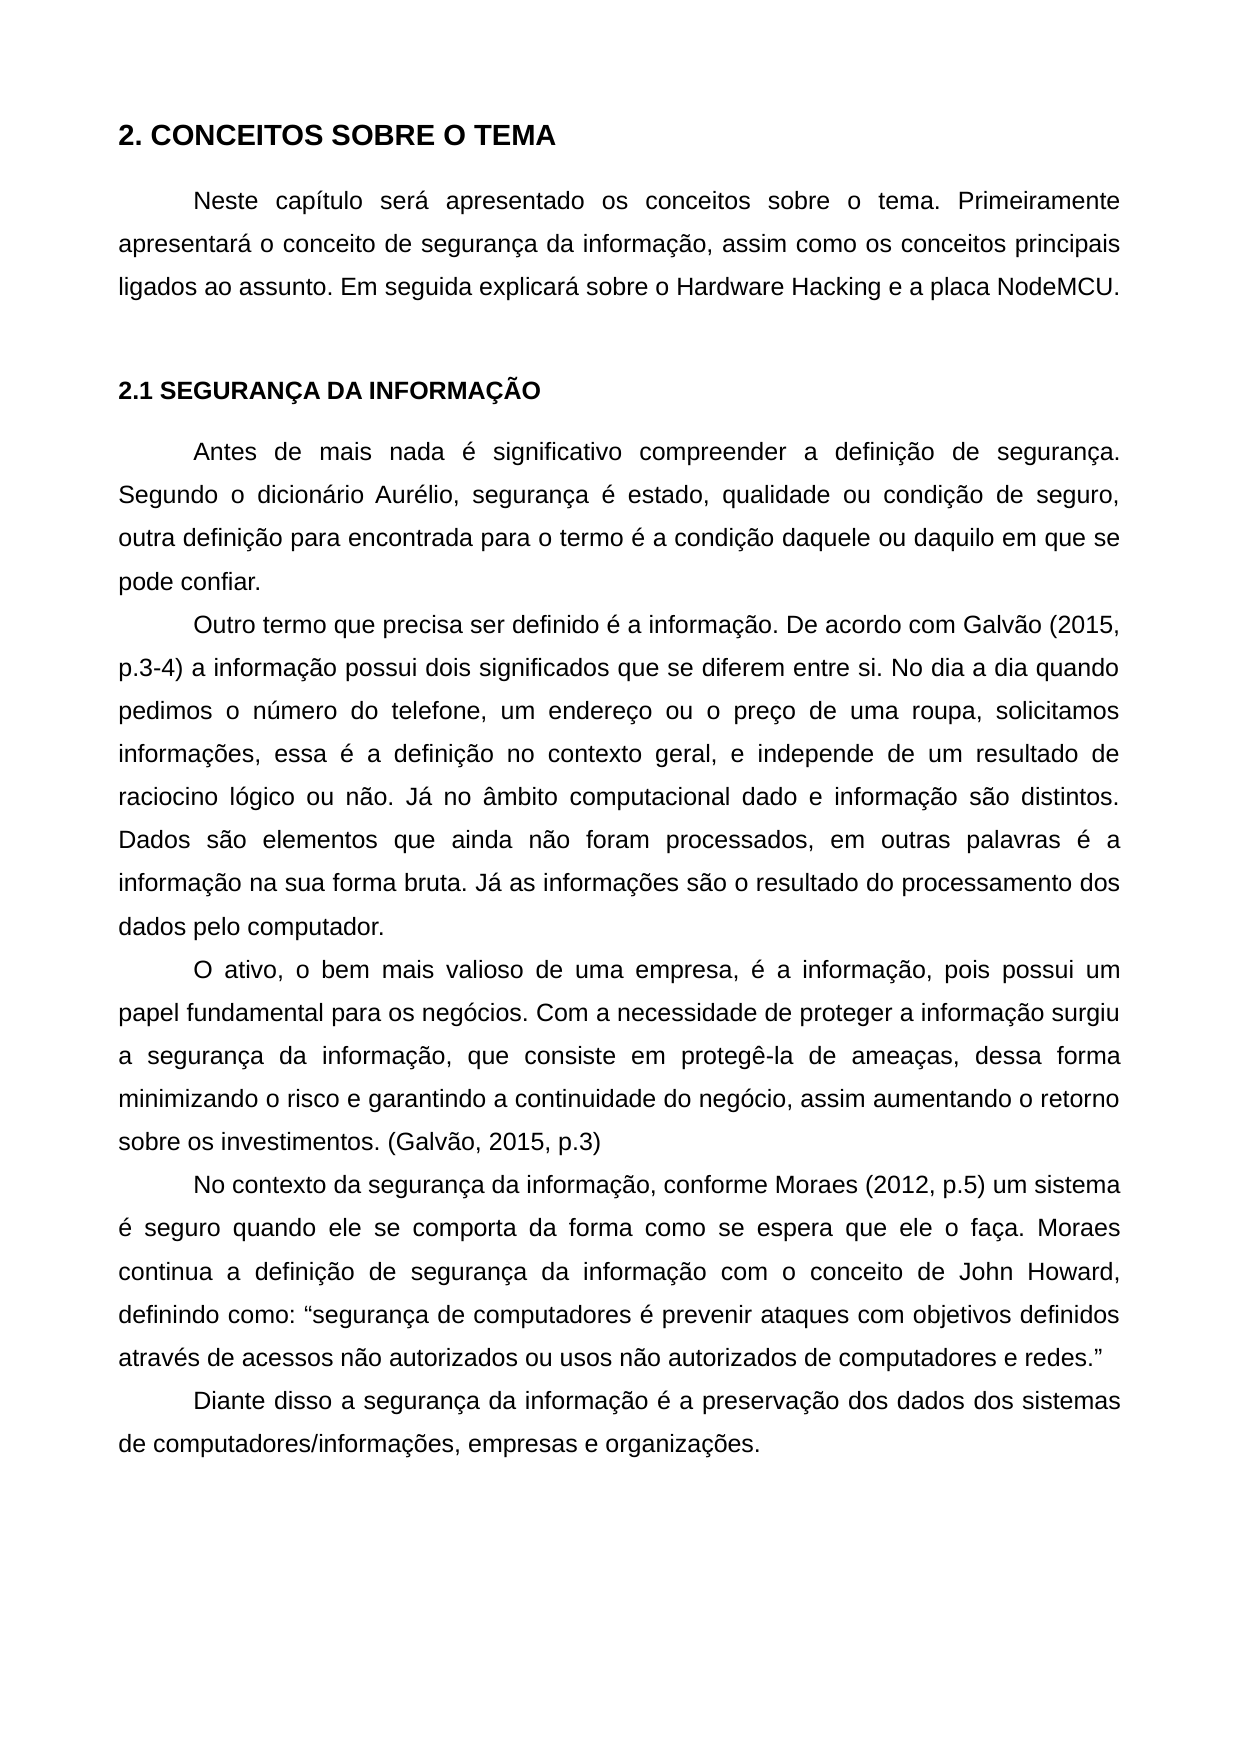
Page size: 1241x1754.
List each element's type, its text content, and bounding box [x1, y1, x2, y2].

text Antes de mais nada é significativo compreender a definição de segurança. Segundo o dicionário Aurélio, segurança é estado, qualidade ou condição de seguro, outra definição para encontrada para o termo é a condição daquele ou daquilo em que se pode confiar. [118, 437, 1122, 595]
text O ativo, o bem mais valioso de uma empresa, é a informação, pois possui um papel fundamental para os negócios. Com a necessidade de proteger a informação surgiu a segurança da informação, que consiste em protegê-la de ameaças, dessa forma minimizando o risco e garantindo a continuidade do negócio, assim aumentando o retorno sobre os investimentos. (Galvão, 2015, p.3) [118, 955, 1122, 1156]
text Neste capítulo será apresentado os conceitos sobre o tema. Primeiramente apresentará o conceito de segurança da informação, assim como os conceitos principais ligados ao assunto. Em seguida explicará sobre o Hardware Hacking e a placa NodeMCU. [118, 186, 1122, 301]
subtitle 2. CONCEITOS SOBRE O TEMA [118, 118, 1122, 152]
text Diante disso a segurança da informação é a preservação dos dados dos sistemas de computadores/informações, empresas e organizações. [118, 1386, 1122, 1458]
text Outro termo que precisa ser definido é a informação. De acordo com Galvão (2015, p.3-4) a informação possui dois significados que se diferem entre si. No dia a dia quando pedimos o número do telefone, um endereço ou o preço de uma roupa, solicitamos informações, essa é a definição no contexto geral, e independe de um resultado de raciocino lógico ou não. Já no âmbito computacional dado e informação são distintos. Dados são elementos que ainda não foram processados, em outras palavras é a informação na sua forma bruta. Já as informações são o resultado do processamento dos dados pelo computador. [118, 610, 1122, 940]
text No contexto da segurança da informação, conforme Moraes (2012, p.5) um sistema é seguro quando ele se comporta da forma como se espera que ele o faça. Moraes continua a definição de segurança da informação com o conceito de John Howard, definindo como: “segurança de computadores é prevenir ataques com objetivos definidos através de acessos não autorizados ou usos não autorizados de computadores e redes.” [118, 1170, 1122, 1372]
subtitle 2.1 SEGURANÇA DA INFORMAÇÃO [118, 376, 1122, 405]
